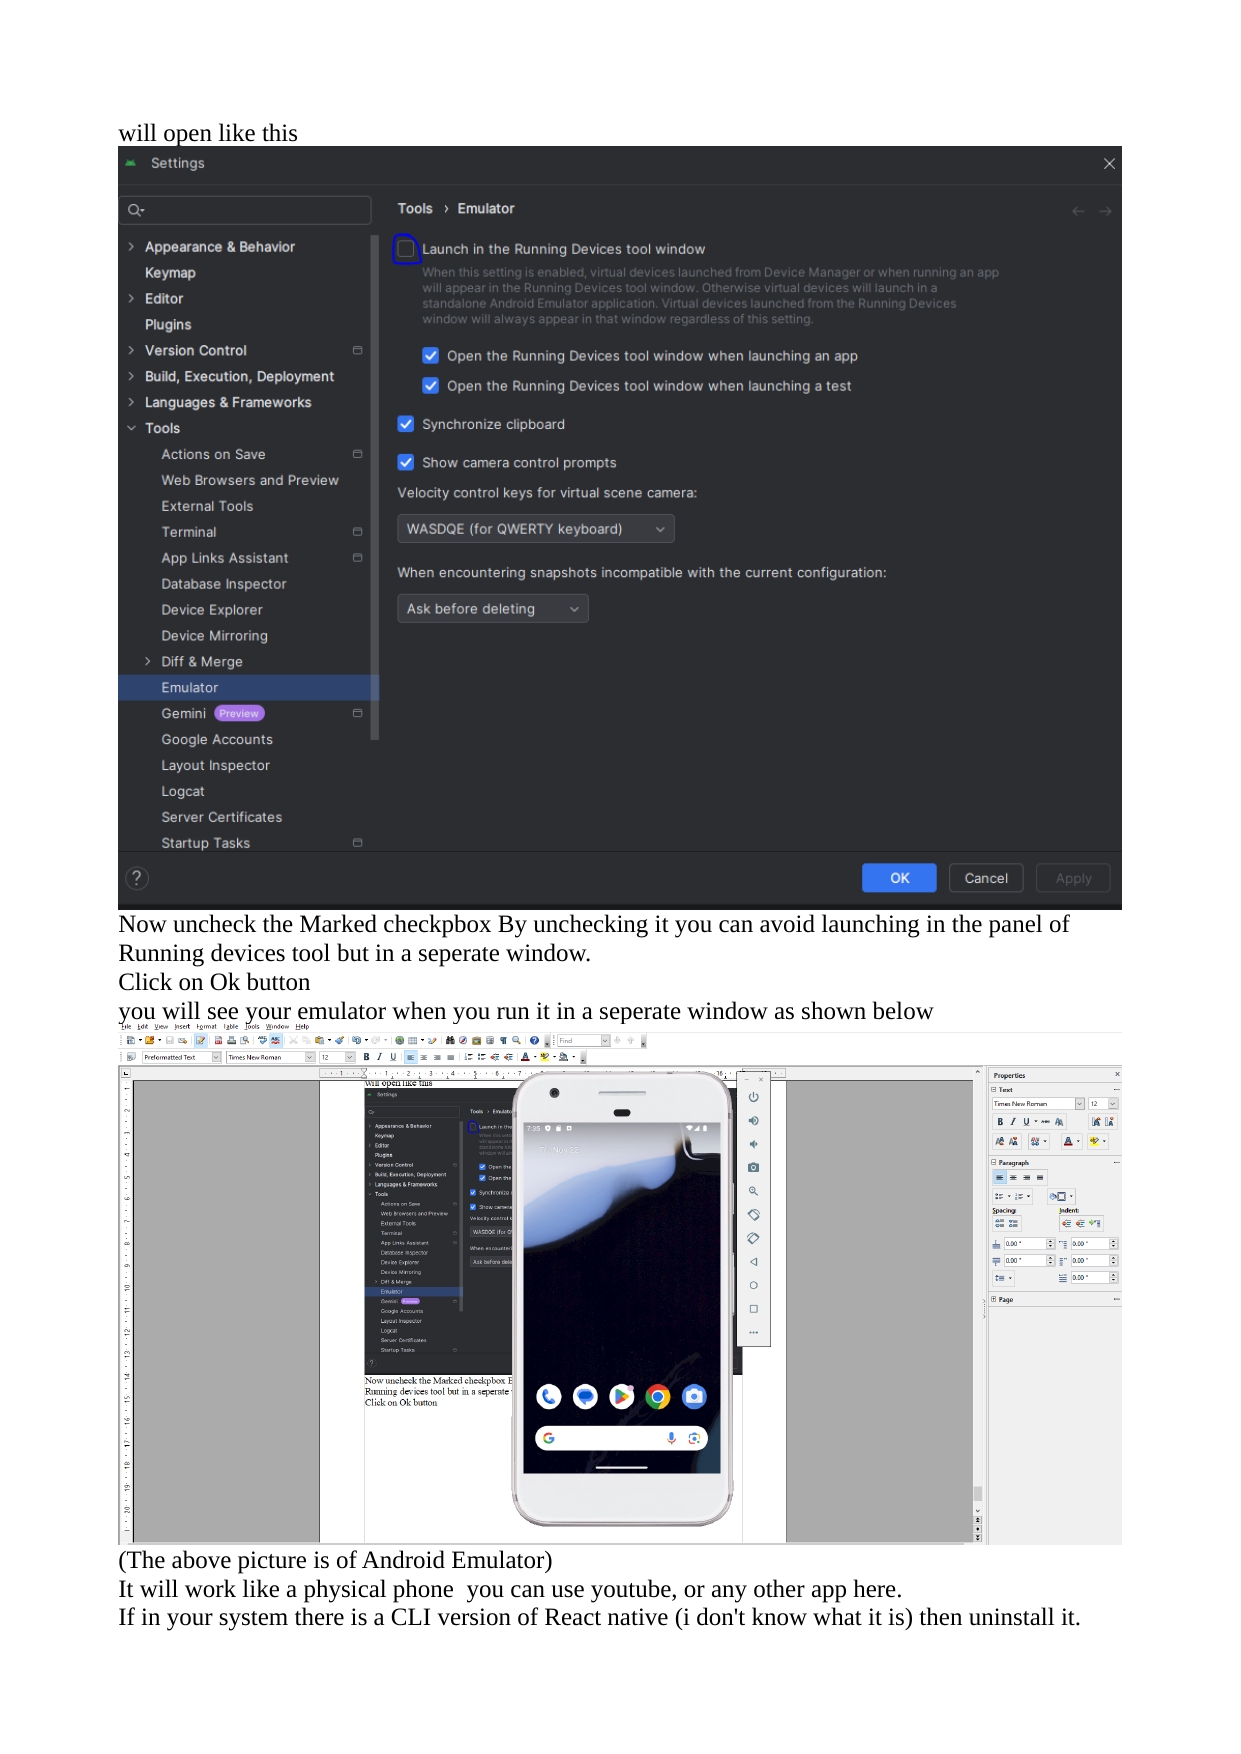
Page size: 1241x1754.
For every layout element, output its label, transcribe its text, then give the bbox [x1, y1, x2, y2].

picture [118, 146, 1122, 910]
text If in your system there is a CLI version of React native (i don't know what it is) then uninstall it. [118, 1602, 1122, 1631]
picture [118, 1024, 1122, 1545]
text you will see your emulator when you run it in a seperate window as shown below [118, 996, 1122, 1024]
text It will work like a physical phone you can use youtube, or any other app here. [118, 1574, 1122, 1602]
text Click on Ok button [118, 967, 1122, 996]
text will open like this [118, 118, 1122, 146]
text (The above picture is of Android Emulator) [118, 1545, 1122, 1574]
text Now uncheck the Marked checkpbox By unchecking it you can avoid launching in the panel of Running devices tool but in a seperate window. [118, 910, 1122, 967]
